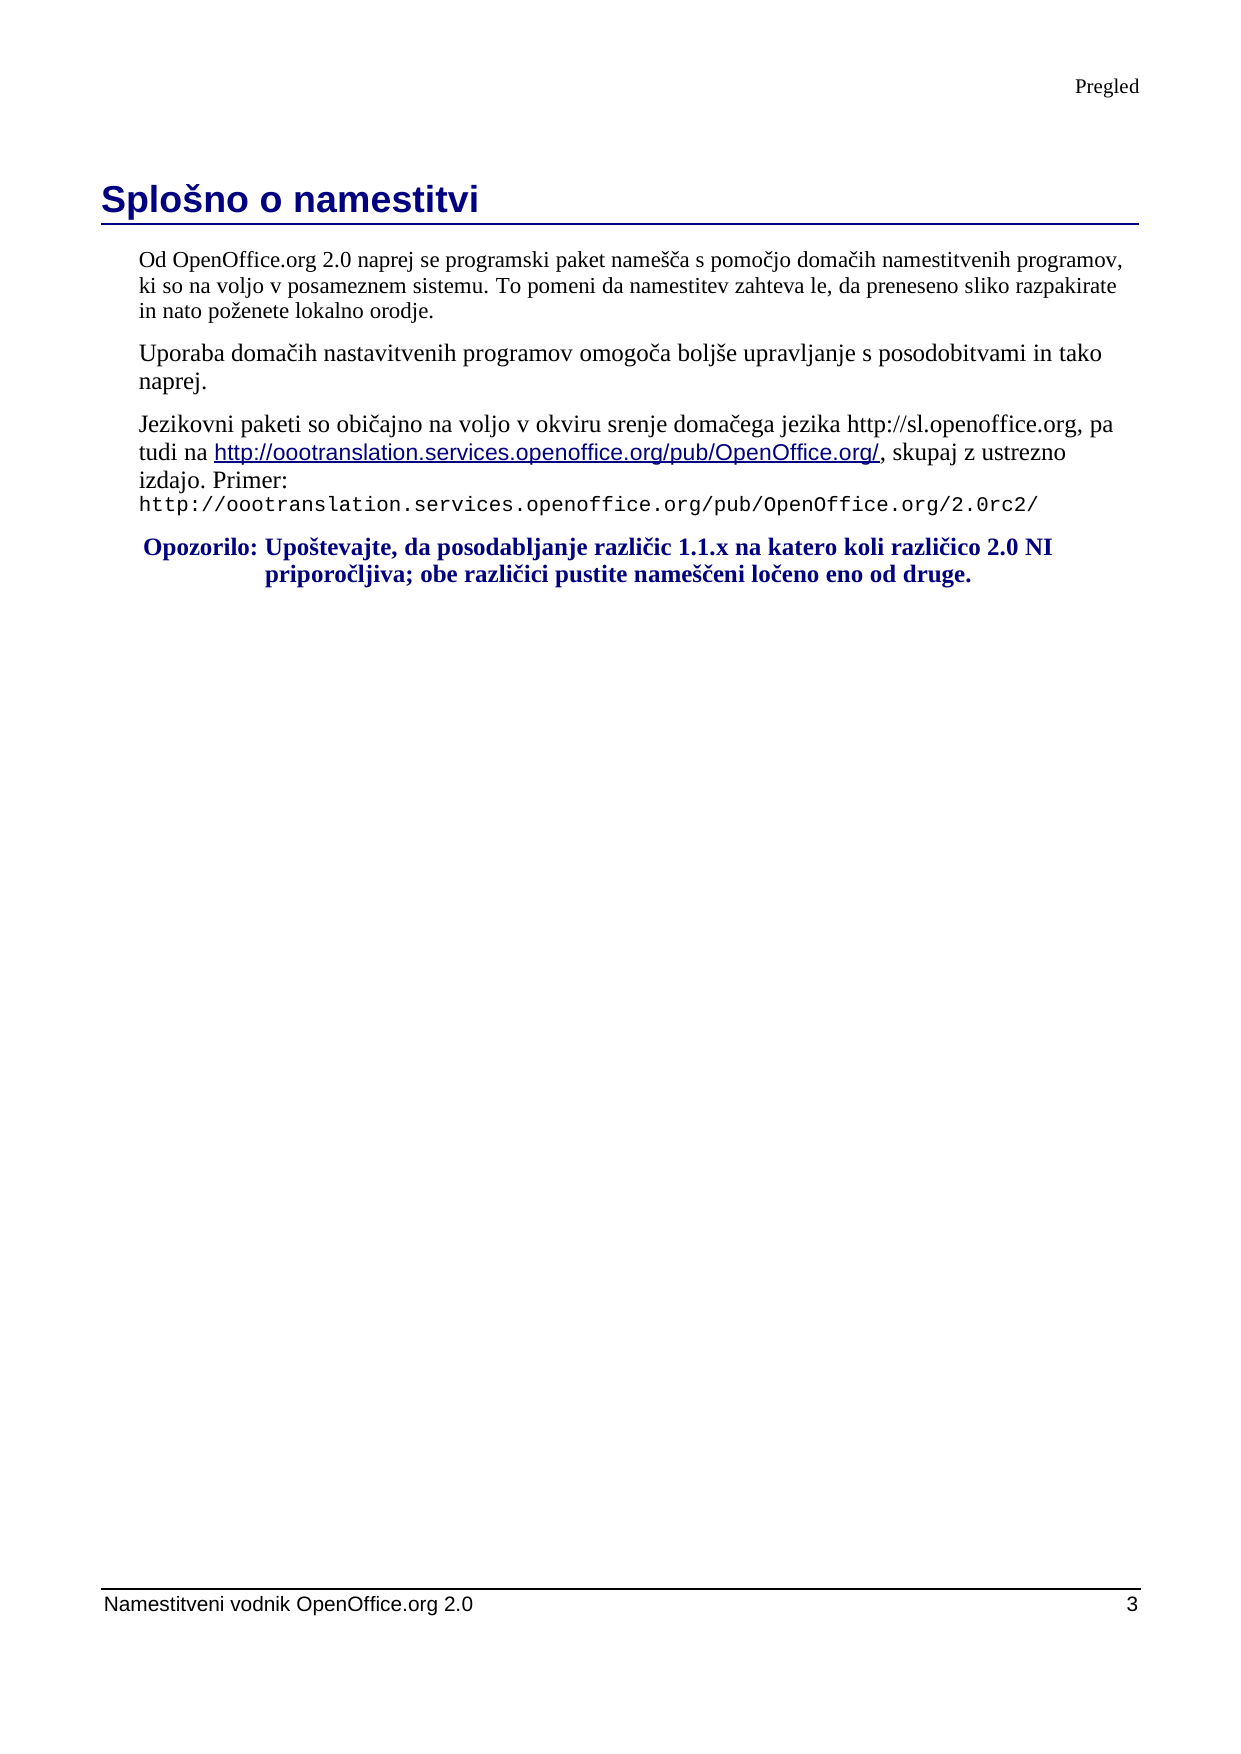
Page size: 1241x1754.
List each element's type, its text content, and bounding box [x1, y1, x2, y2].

text Opozorilo: Upoštevajte, da posodabljanje različic 1.1.x na katero koli različico 2.0 NI priporočljiva; obe različici pustite nameščeni ločeno eno od druge. [143, 532, 1139, 588]
subtitle Splošno o namestitvi [101, 179, 1139, 223]
text Od OpenOffice.org 2.0 naprej se programski paket namešča s pomočjo domačih namestitvenih programov, ki so na voljo v posameznem sistemu. To pomeni da namestitev zahteva le, da preneseno sliko razpakirate in nato poženete lokalno orodje. [138, 247, 1139, 324]
text Uporaba domačih nastavitvenih programov omogoča boljše upravljanje s posodobitvami in tako naprej. [138, 339, 1139, 395]
text Jezikovni paketi so običajno na voljo v okviru srenje domačega jezika http://sl.openoffice.org, pa tudi na http://oootranslation.services.openoffice.org/pub/OpenOffice.org/, skupaj z ustrezno izdajo. Primer: http://oootranslation.services.openoffice.org/pub/OpenOffice.org/2.0rc2/ [138, 409, 1139, 518]
